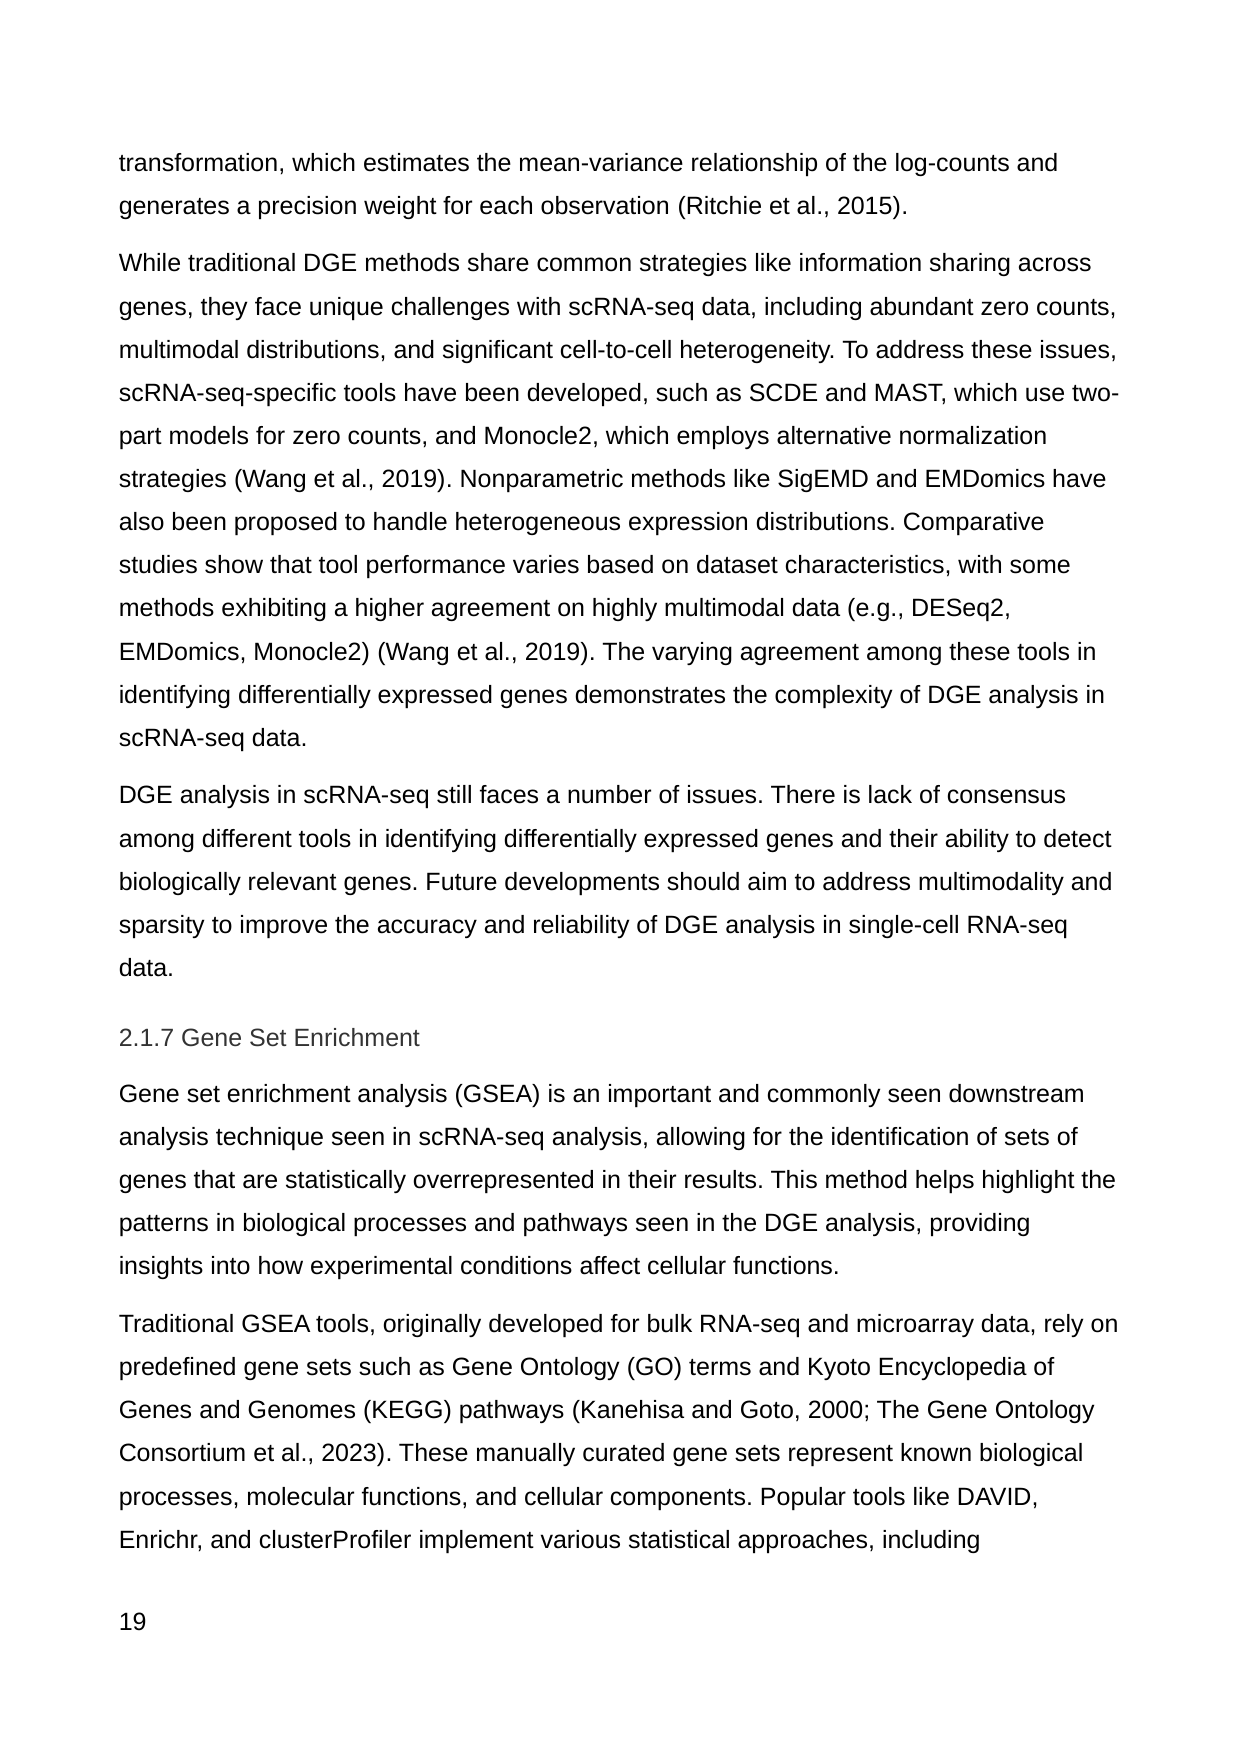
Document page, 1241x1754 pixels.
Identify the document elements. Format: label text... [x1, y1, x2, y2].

text While traditional DGE methods share common strategies like information sharing across genes, they face unique challenges with scRNA-seq data, including abundant zero counts, multimodal distributions, and significant cell-to-cell heterogeneity. To address these issues, scRNA-seq-specific tools have been developed, such as SCDE and MAST, which use two-part models for zero counts, and Monocle2, which employs alternative normalization strategies (Wang et al., 2019). Nonparametric methods like SigEMD and EMDomics have also been proposed to handle heterogeneous expression distributions. Comparative studies show that tool performance varies based on dataset characteristics, with some methods exhibiting a higher agreement on highly multimodal data (e.g., DESeq2, EMDomics, Monocle2) (Wang et al., 2019). The varying agreement among these tools in identifying differentially expressed genes demonstrates the complexity of DGE analysis in scRNA-seq data. [118, 248, 1122, 752]
text Gene set enrichment analysis (GSEA) is an important and commonly seen downstream analysis technique seen in scRNA-seq analysis, allowing for the identification of sets of genes that are statistically overrepresented in their results. This method helps highlight the patterns in biological processes and pathways seen in the DGE analysis, providing insights into how experimental conditions affect cellular functions. [118, 1079, 1122, 1280]
text Traditional GSEA tools, originally developed for bulk RNA-seq and microarray data, rely on predefined gene sets such as Gene Ontology (GO) terms and Kyoto Encyclopedia of Genes and Genomes (KEGG) pathways (Kanehisa and Goto, 2000; The Gene Ontology Consortium et al., 2023). These manually curated gene sets represent known biological processes, molecular functions, and cellular components. Popular tools like DAVID, Enrichr, and clusterProfiler implement various statistical approaches, including [118, 1309, 1122, 1553]
text DGE analysis in scRNA-seq still faces a number of issues. There is lack of consensus among different tools in identifying differentially expressed genes and their ability to detect biologically relevant genes. Future developments should aim to address multimodality and sparsity to improve the accuracy and reliability of DGE analysis in single-cell RNA-seq data. [118, 781, 1122, 982]
subtitle 2.1.7 Gene Set Enrichment [118, 1023, 1122, 1052]
text transformation, which estimates the mean-variance relationship of the log-counts and generates a precision weight for each observation (Ritchie et al., 2015). [118, 148, 1122, 219]
